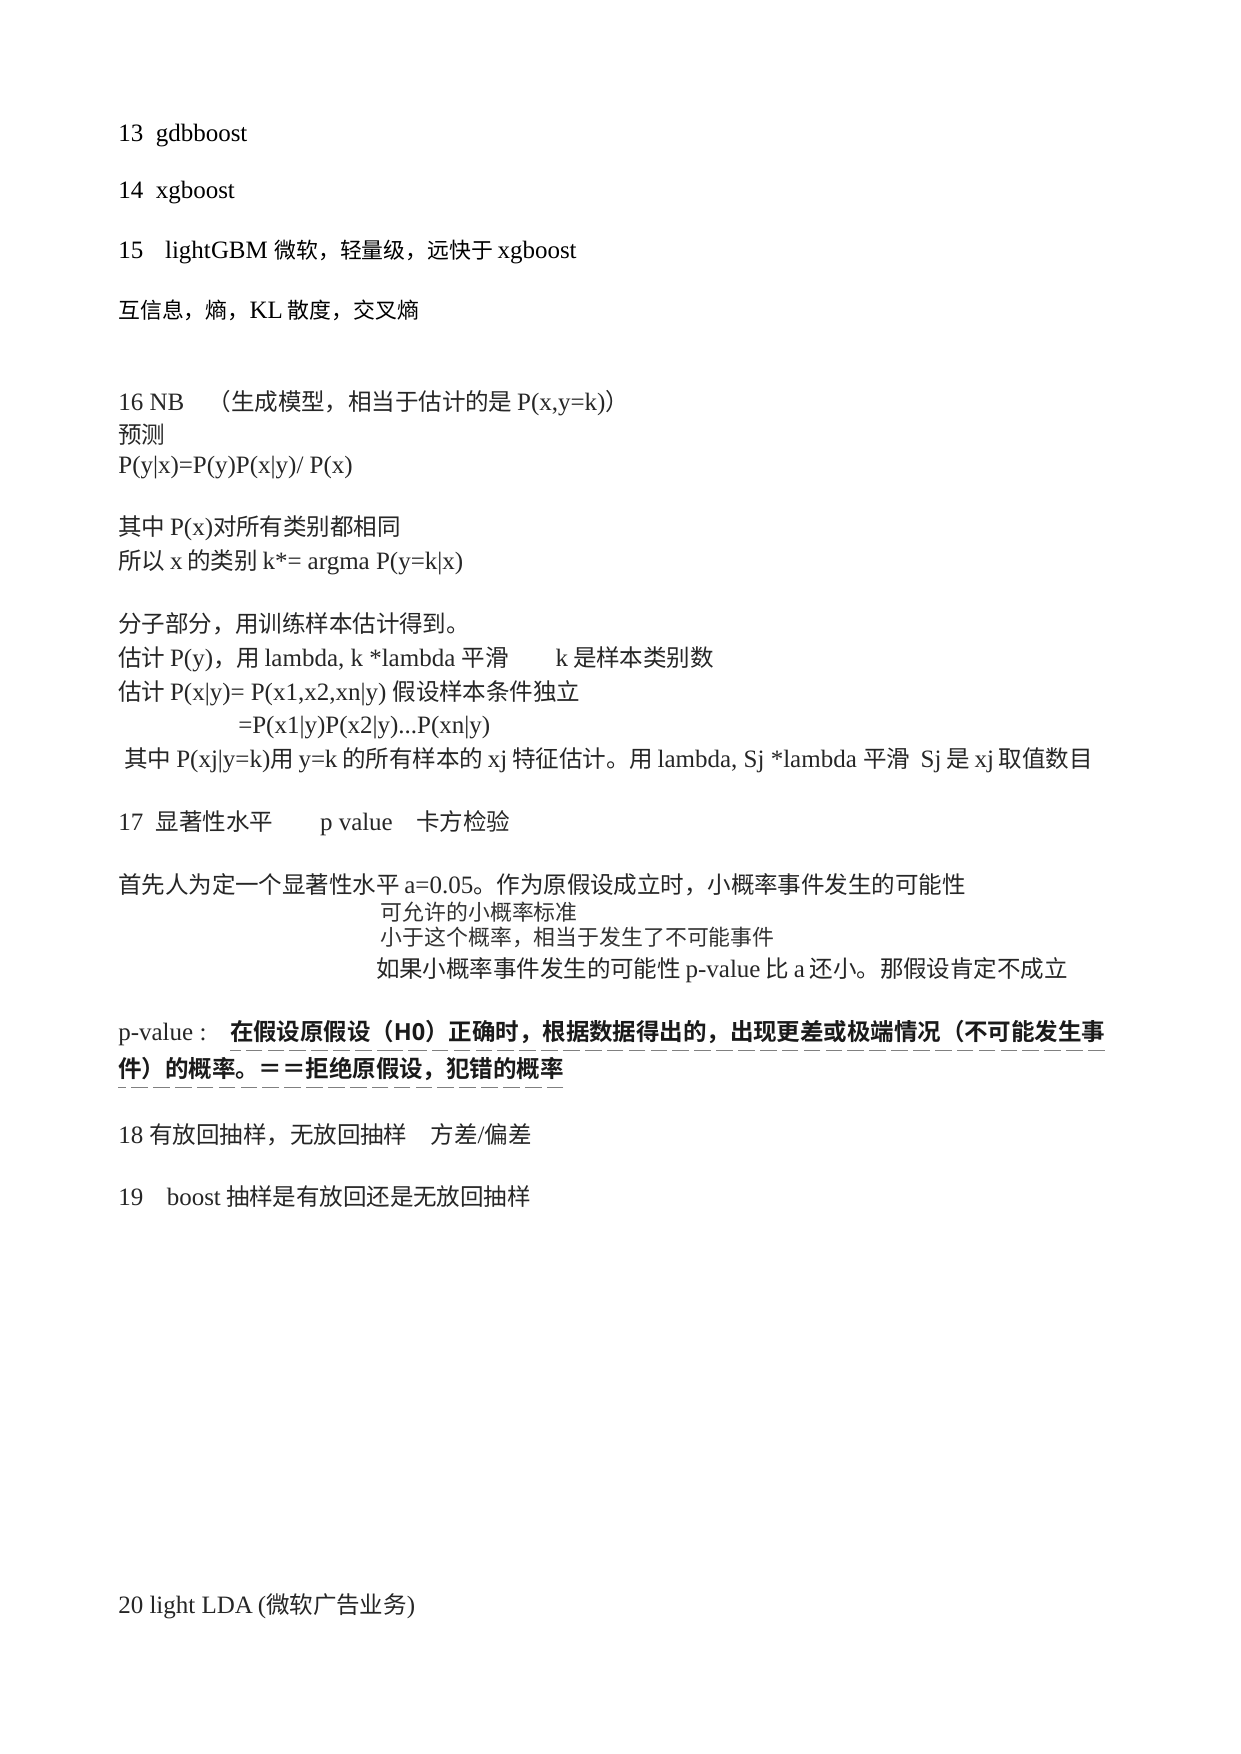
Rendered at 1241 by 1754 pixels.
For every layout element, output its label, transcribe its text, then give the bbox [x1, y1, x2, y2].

text 互信息，熵，KL散度，交叉熵 [118, 293, 1122, 325]
text 首先人为定一个显著性水平a=0.05。作为原假设成立时，小概率事件发生的可能性 [118, 866, 1122, 900]
text 其中P(xj|y=k)用y=k的所有样本的xj特征估计。用lambda, Sj *lambda 平滑 Sj是xj取值数目 [118, 741, 1122, 774]
text 分子部分，用训练样本估计得到。 [118, 605, 1122, 639]
text 估计P(x|y)= P(x1,x2,xn|y) 假设样本条件独立 [118, 673, 1122, 707]
text 13 gdbboost [118, 118, 1122, 147]
text 如果小概率事件发生的可能性p-value比a还小。那假设肯定不成立 [118, 950, 1122, 984]
text 小于这个概率，相当于发生了不可能事件 [118, 925, 1122, 950]
text 其中P(x)对所有类别都相同 [118, 508, 1122, 542]
text 14 xgboost [118, 176, 1122, 204]
text 20 light LDA (微软广告业务) [118, 1586, 1122, 1620]
text 所以x的类别k*= argma P(y=k|x) [118, 542, 1122, 576]
text 估计P(y)，用lambda, k *lambda 平滑 k是样本类别数 [118, 639, 1122, 673]
text P(y|x)=P(y)P(x|y)/ P(x) [118, 451, 1122, 479]
text 18 有放回抽样，无放回抽样 方差/偏差 [118, 1116, 1122, 1150]
text =P(x1|y)P(x2|y)...P(xn|y) [118, 707, 1122, 741]
text 19 boost抽样是有放回还是无放回抽样 [118, 1178, 1122, 1212]
text 17 显著性水平 p value 卡方检验 [118, 803, 1122, 837]
text 16 NB （生成模型，相当于估计的是P(x,y=k)） [118, 383, 1122, 417]
text 可允许的小概率标准 [118, 900, 1122, 925]
text 15 lightGBM 微软，轻量级，远快于xgboost [118, 233, 1122, 265]
text p-value : 在假设原假设（H0）正确时，根据数据得出的，出现更差或极端情况（不可能发生事件）的概率。＝＝拒绝原假设，犯错的概率 [118, 1013, 1122, 1087]
text 预测 [118, 417, 1122, 451]
